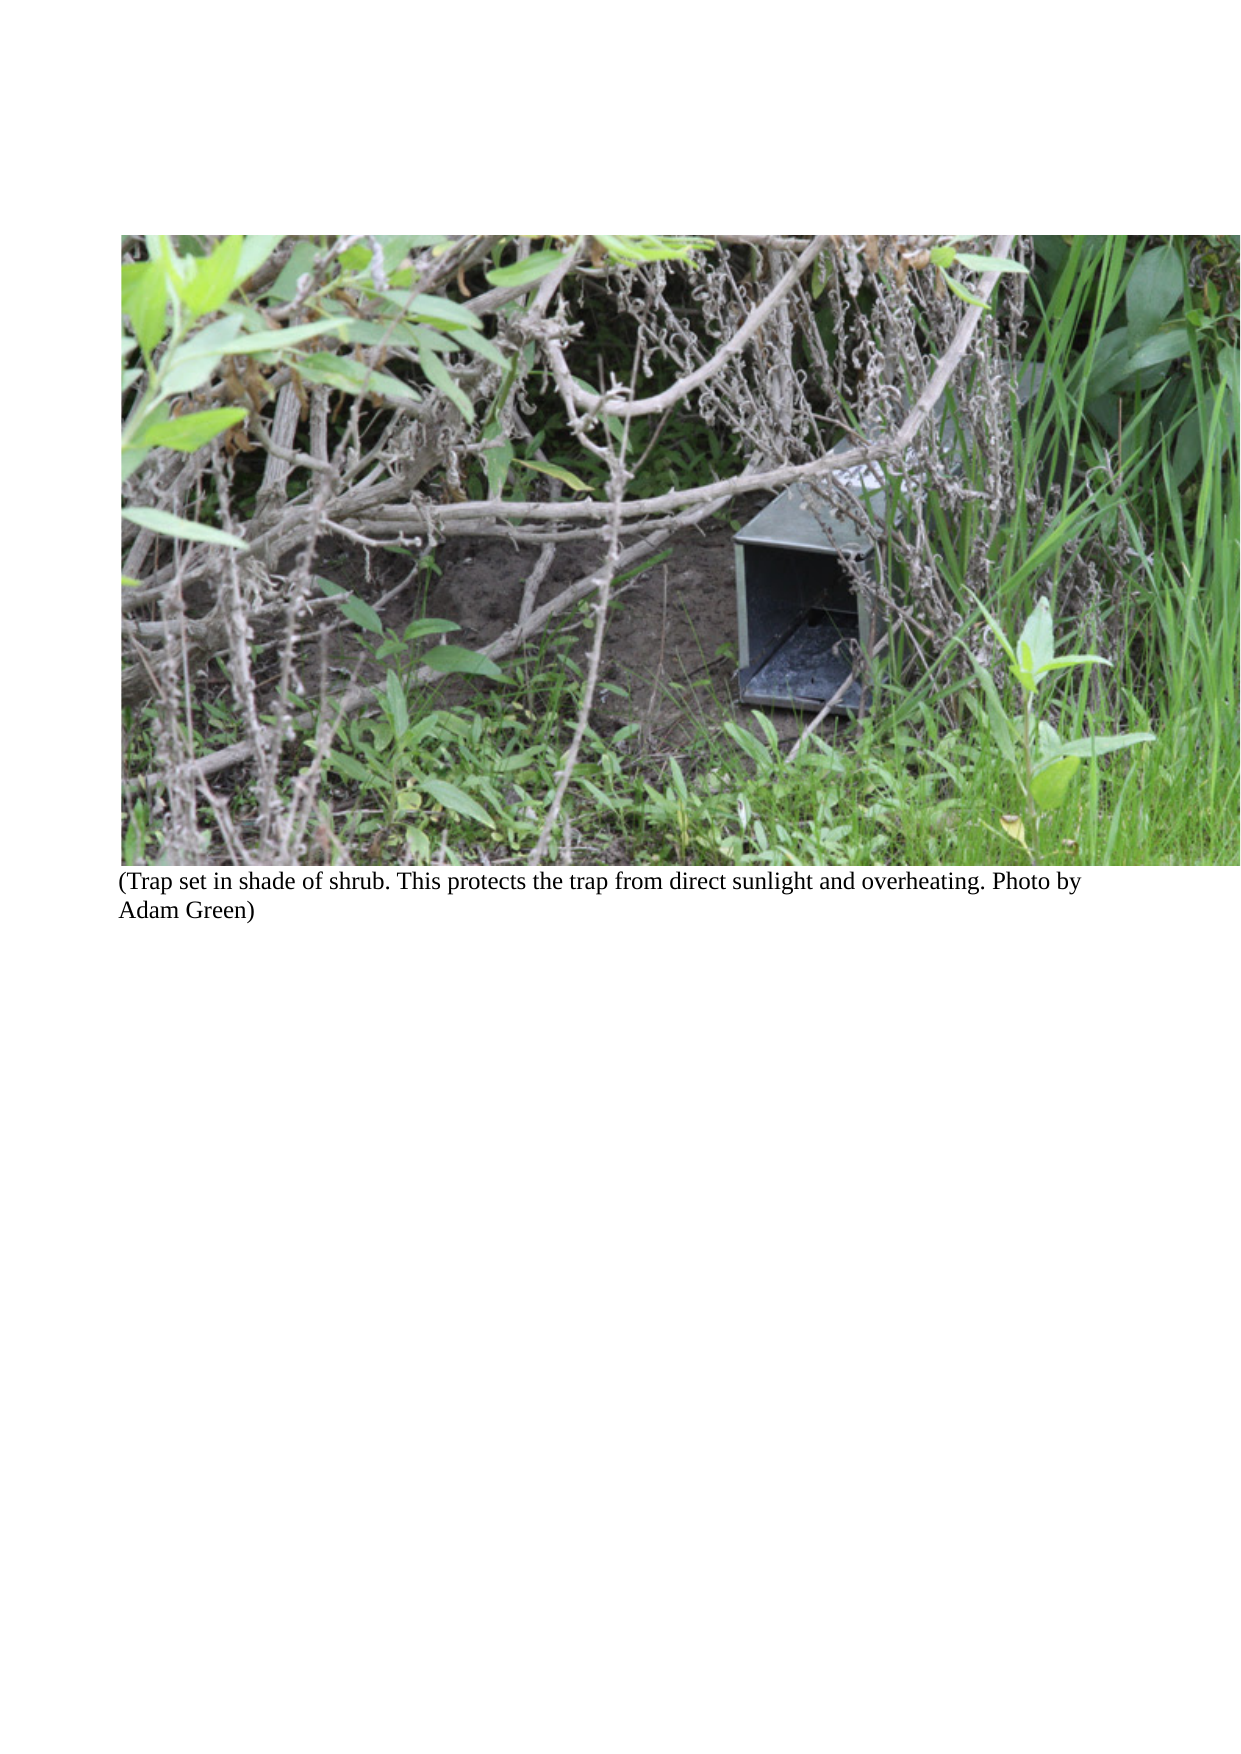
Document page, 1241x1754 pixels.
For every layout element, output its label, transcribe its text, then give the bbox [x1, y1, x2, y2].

picture [121, 235, 1241, 866]
text (Trap set in shade of shrub. This protects the trap from direct sunlight and overheating. Photo by Adam Green) [118, 236, 1122, 923]
